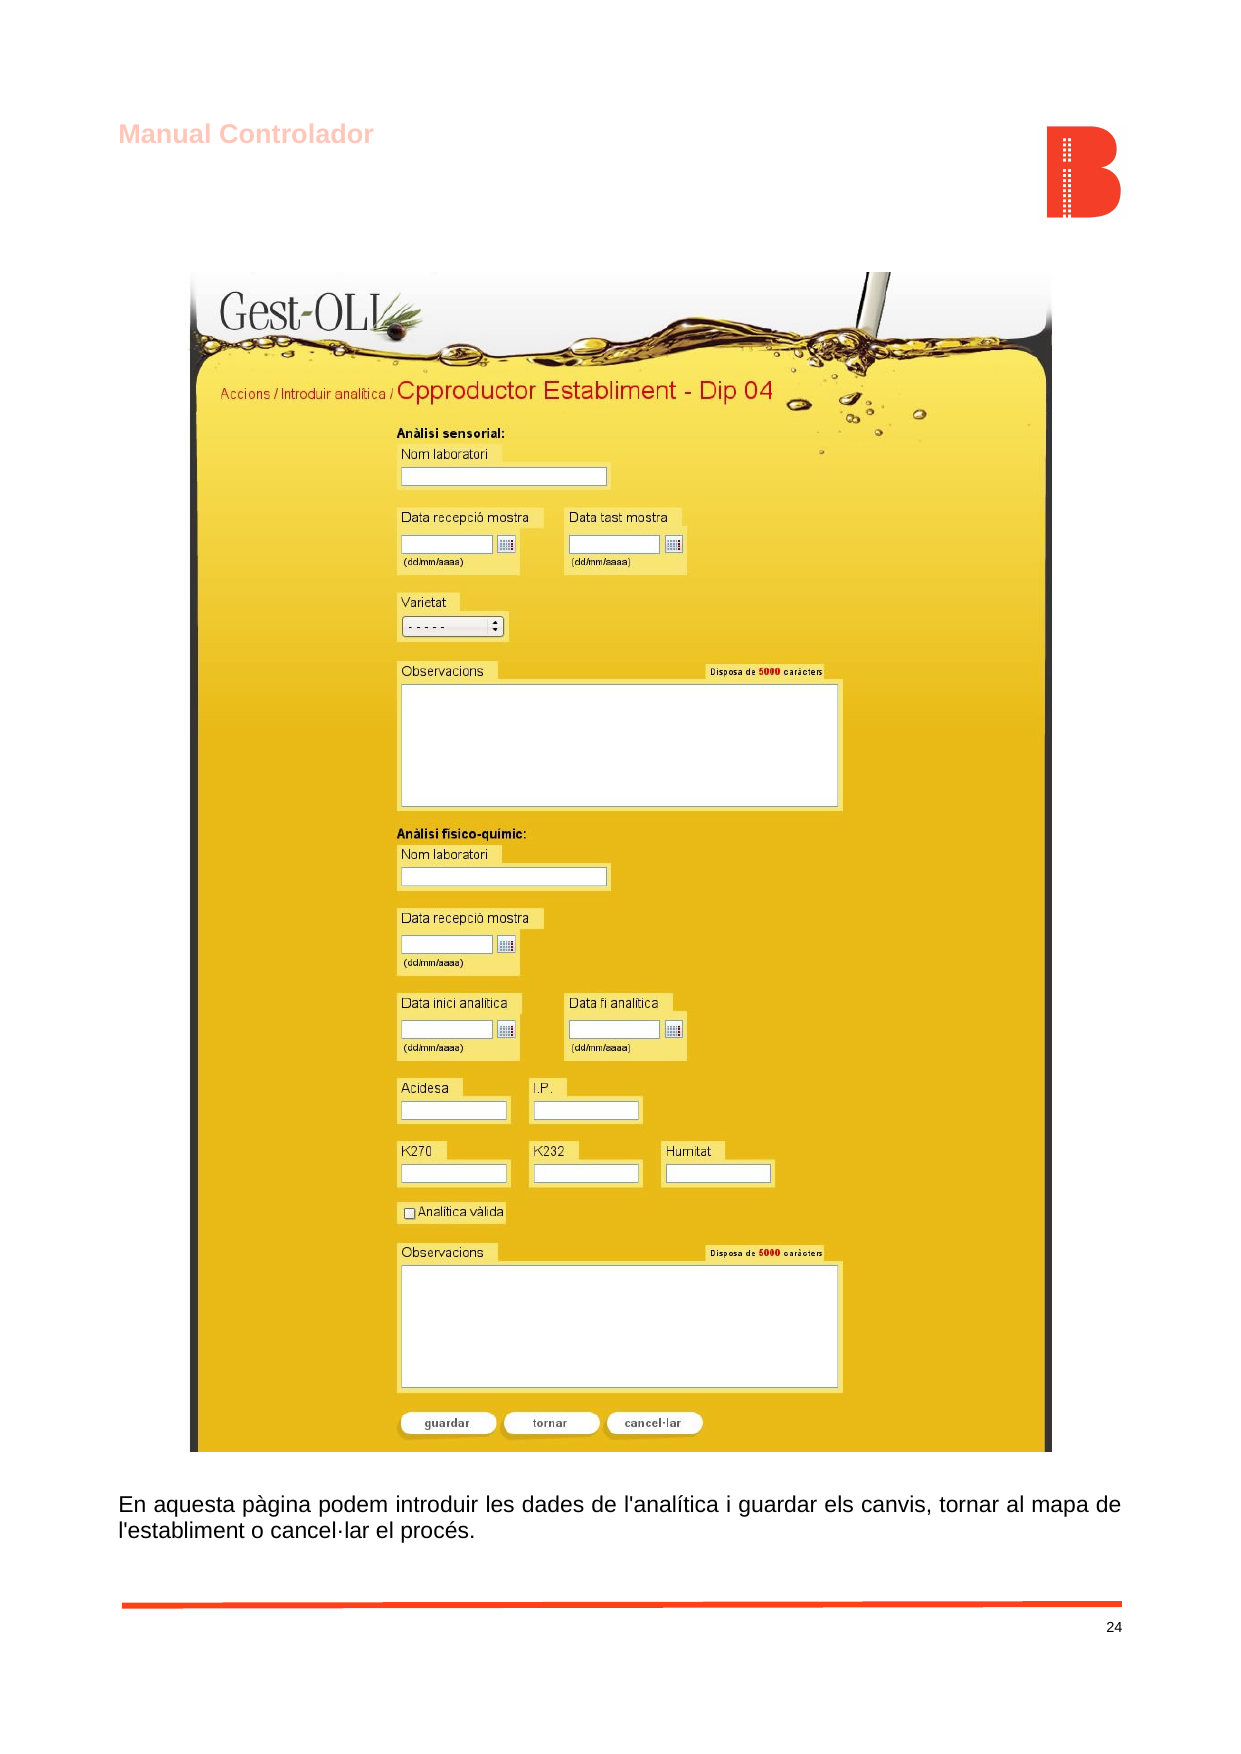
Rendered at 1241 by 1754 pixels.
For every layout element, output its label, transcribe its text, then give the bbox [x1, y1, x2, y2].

picture [184, 272, 1056, 1452]
picture [1036, 124, 1130, 221]
text En aquesta pàgina podem introduir les dades de l'analítica i guardar els canvis, tornar al mapa de l'establiment o cancel·lar el procés. [118, 1491, 1122, 1543]
